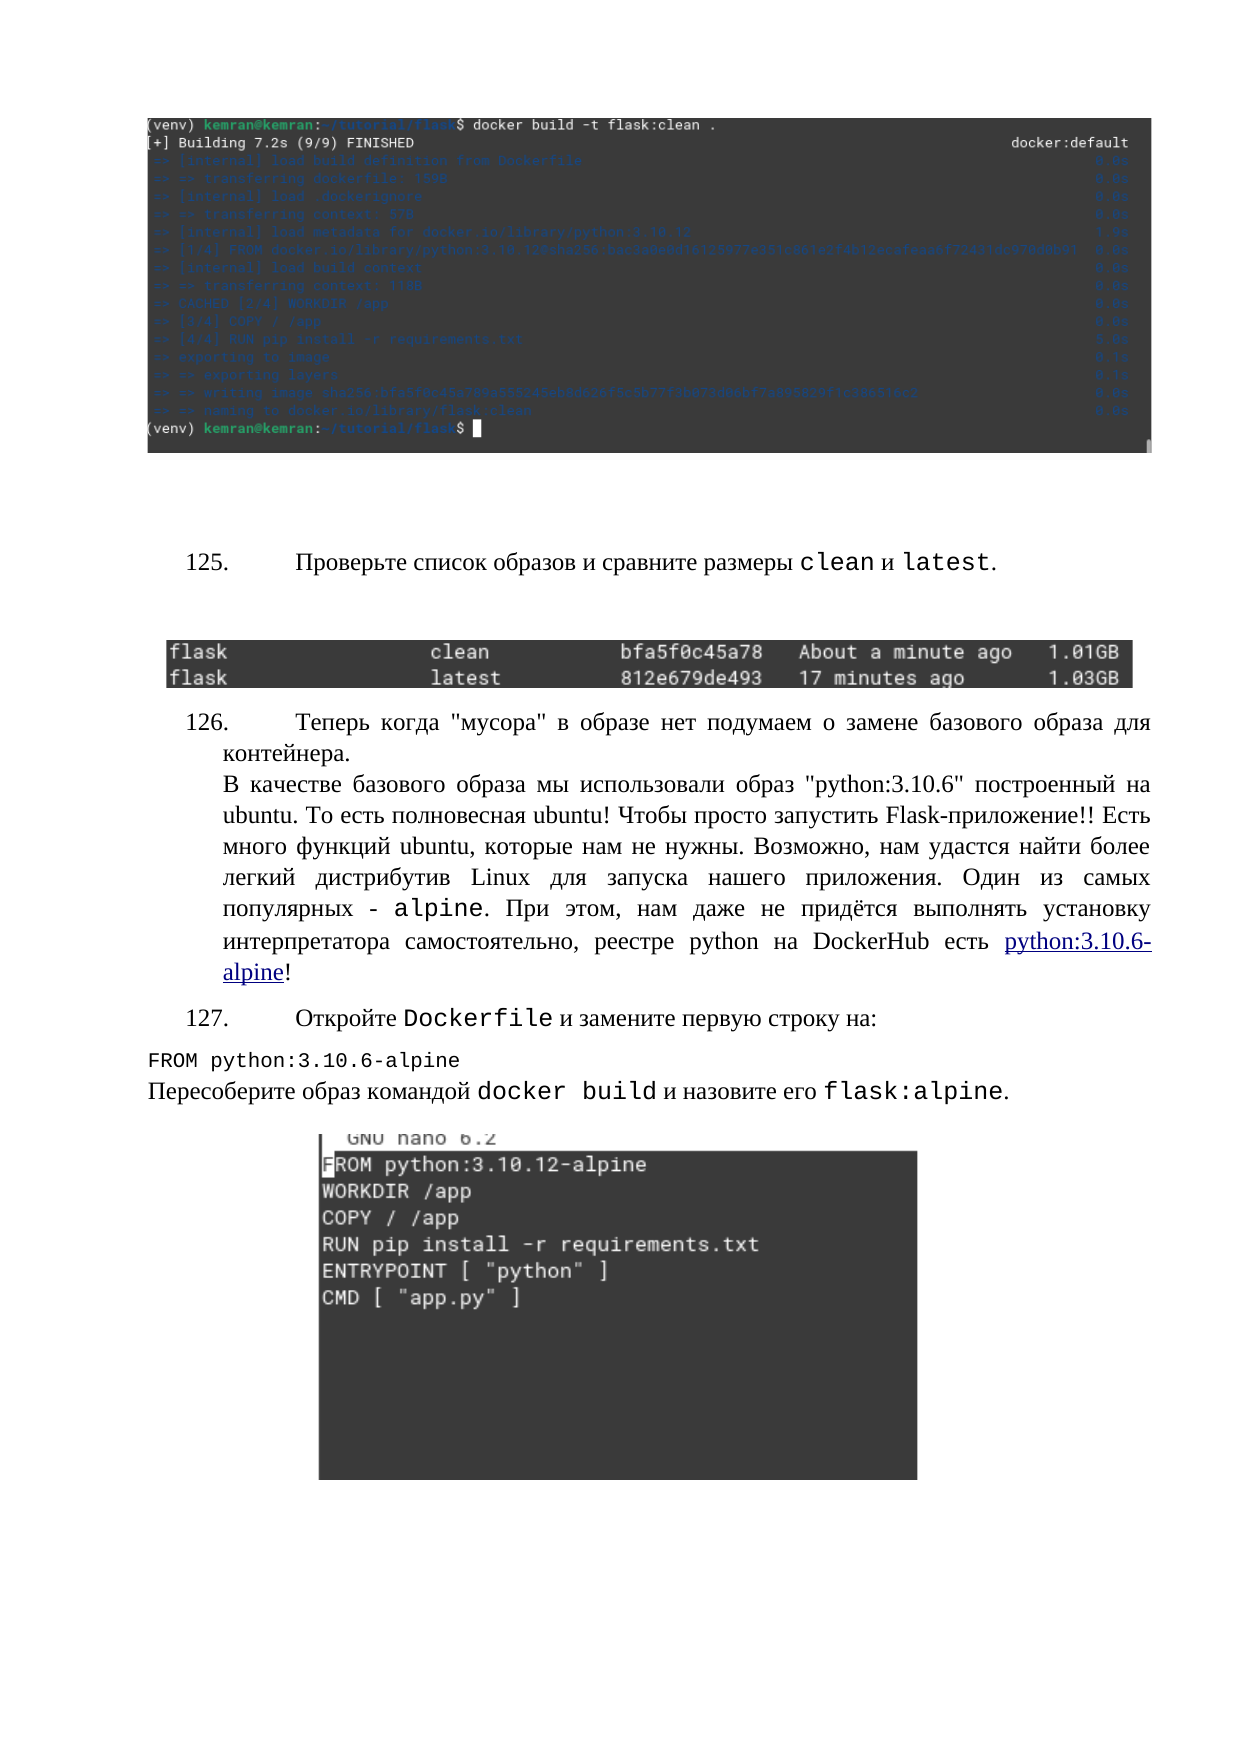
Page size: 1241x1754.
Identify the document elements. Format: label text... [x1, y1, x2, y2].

list Проверьте список образов и сравните размеры clean и latest. [185, 547, 1152, 577]
text Пересоберите образ командой docker build и назовите его flask:alpine. [148, 1076, 1152, 1107]
picture [147, 118, 1152, 453]
text FROM python:3.10.6-alpine [148, 1051, 1152, 1074]
picture [316, 1134, 918, 1480]
picture [166, 640, 1133, 688]
list Откройте Dockerfile и замените первую строку на: [185, 1003, 1152, 1033]
list Теперь когда "мусора" в образе нет подумаем о замене базового образа для контейнера. В качестве базового образа мы использовали образ "python:3.10.6" построенный на ubuntu. То есть полновесная ubuntu! Чтобы просто запустить Flask-приложение!! Есть много функций ubuntu, которые нам не нужны. Возможно, нам удастся найти более легкий дистрибутив Linux для запуска нашего приложения. Один из самых популярных - alpine. При этом, нам даже не придётся выполнять установку интерпретатора самостоятельно, реестре python на DockerHub есть python:3.10.6-alpine! [185, 640, 1152, 986]
